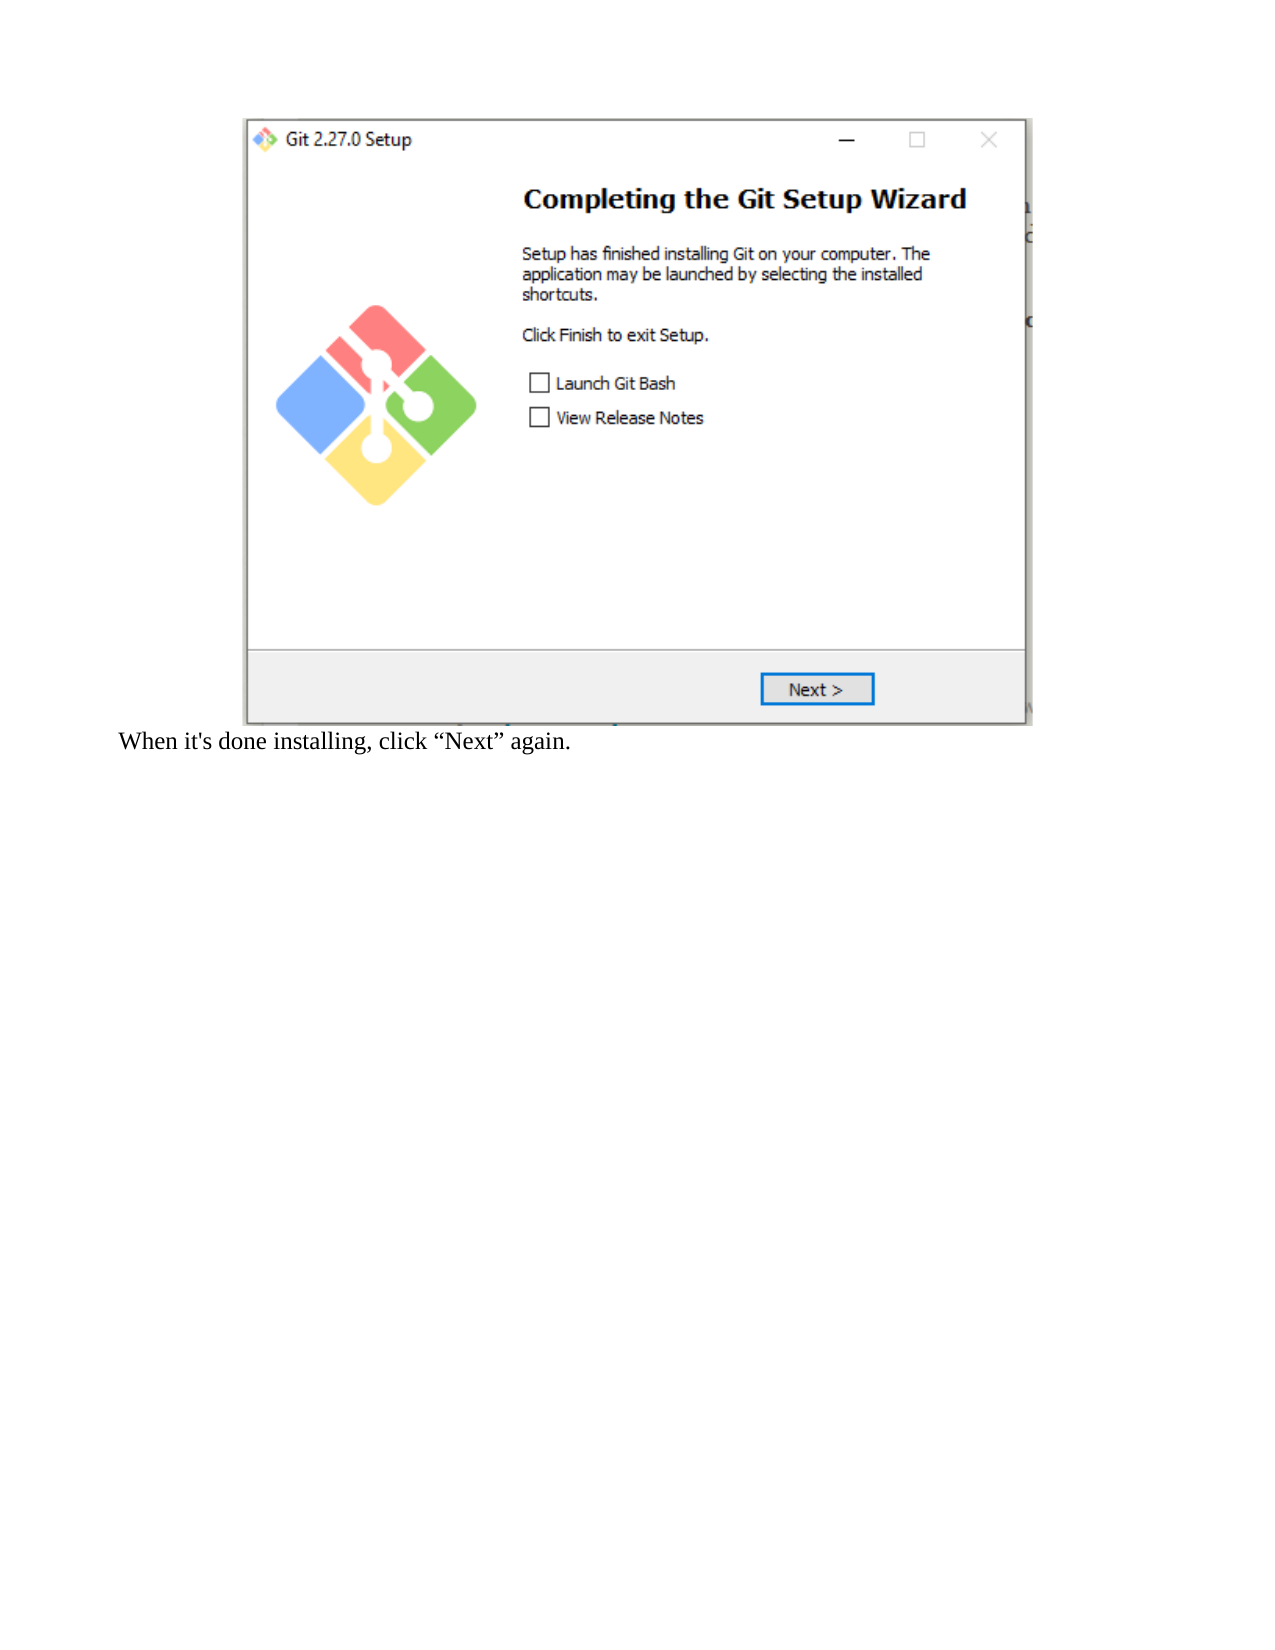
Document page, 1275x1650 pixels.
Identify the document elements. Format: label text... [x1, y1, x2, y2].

text When it's done installing, click “Next” again. [118, 118, 1157, 755]
picture [242, 118, 1033, 726]
